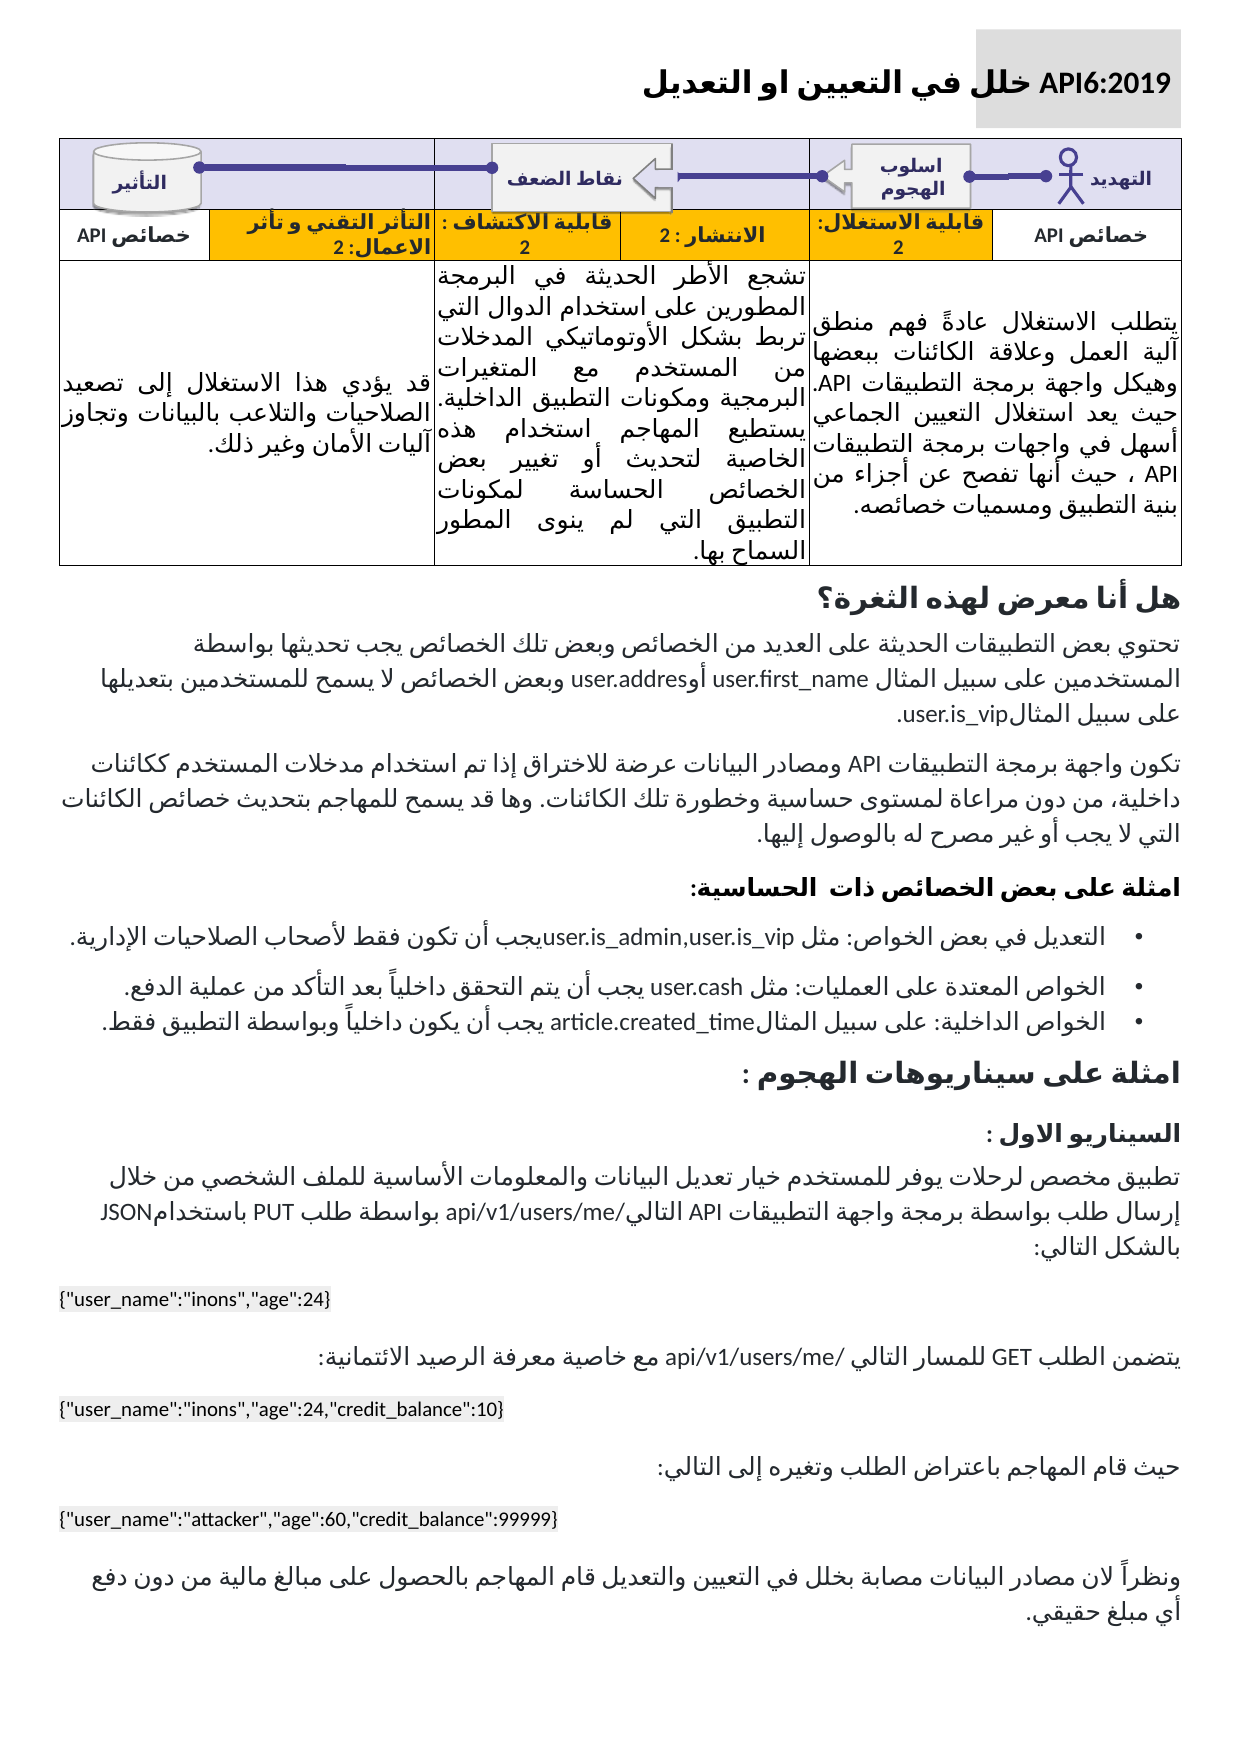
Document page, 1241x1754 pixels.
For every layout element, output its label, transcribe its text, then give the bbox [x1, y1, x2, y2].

subtitle السيناريو الاول : [59, 1118, 1181, 1149]
list الخواص المعتدة على العمليات: مثل user.cash يجب أن يتم التحقق داخلياً بعد التأكد من عملية الدفع. [59, 971, 1144, 1001]
table_cell الانتشار : 2 [621, 210, 809, 260]
table_cell تشجع الأطر الحديثة في البرمجة المطورين على استخدام الدوال التي تربط بشكل الأوتوماتيكي المدخلات من المستخدم مع المتغيرات البرمجية ومكونات التطبيق الداخلية. يستطيع المهاجم استخدام هذه الخاصية لتحديث أو تغيير بعض الخصائص الحساسة لمكونات التطبيق التي لم ينوى المطور السماح بها. [435, 261, 809, 565]
table_header [60, 139, 209, 209]
table_header [620, 139, 809, 173]
text تحتوي بعض التطبيقات الحديثة على العديد من الخصائص وبعض تلك الخصائص يجب تحديثها بواسطة المستخدمين على سبيل المثال user.first_name أوuser.addres وبعض الخصائص لا يسمح للمستخدمين بتعديلها على سبيل المثالuser.is_vip. [59, 628, 1181, 729]
subtitle امثلة على سيناريوهات الهجوم : [59, 1055, 1181, 1091]
table_header [435, 171, 491, 209]
table_header [972, 180, 992, 209]
table_cell يتطلب الاستغلال عادةً فهم منطق آلية العمل وعلاقة الكائنات ببعضها وهيكل واجهة برمجة التطبيقات API. حيث يعد استغلال التعيين الجماعي أسهل في واجهات برمجة التطبيقاتAPI ، حيث أنها تفصح عن أجزاء من بنية التطبيق ومسميات خصائصه. [810, 261, 1181, 565]
table_cell خصائص API [993, 210, 1181, 260]
table_cell قد يؤدي هذا الاستغلال إلى تصعيد الصلاحيات والتلاعب بالبيانات وتجاوز آليات الأمان وغير ذلك. [60, 261, 434, 565]
table_cell قابلية الاكتشاف : 2 [435, 210, 620, 260]
text تكون واجهة برمجة التطبيقات API ومصادر البيانات عرضة للاختراق إذا تم استخدام مدخلات المستخدم ككائنات داخلية، من دون مراعاة لمستوى حساسية وخطورة تلك الكائنات. وها قد يسمح للمهاجم بتحديث خصائص الكائنات التي لا يجب أو غير مصرح له بالوصول إليها. [59, 748, 1181, 848]
table_header [992, 139, 1181, 209]
table_cell قابلية الاستغلال: 2 [810, 210, 992, 260]
subtitle هل أنا معرض لهذه الثغرة؟ [59, 580, 1181, 616]
table_header [209, 139, 434, 165]
text {"user_name":"attacker","age":60,"credit_balance":99999} [59, 1506, 1181, 1532]
table_cell خصائص API [60, 210, 209, 260]
table_header [810, 179, 850, 209]
table_header [673, 179, 809, 209]
table_header [209, 171, 434, 209]
text ونظراً لان مصادر البيانات مصابة بخلل في التعيين والتعديل قام المهاجم بالحصول على مبالغ مالية من دون دفع أي مبلغ حقيقي. [59, 1561, 1181, 1627]
text يتضمن الطلب GET للمسار التالي /api/v1/users/me مع خاصية معرفة الرصيد الائتمانية: [59, 1341, 1181, 1372]
text {"user_name":"inons","age":24,"credit_balance":10} [59, 1396, 1181, 1422]
list الخواص الداخلية: على سبيل المثالarticle.created_time يجب أن يكون داخلياً وبواسطة التطبيق فقط. [59, 1006, 1144, 1036]
table_header [810, 139, 992, 174]
text تطبيق مخصص لرحلات يوفر للمستخدم خيار تعديل البيانات والمعلومات الأساسية للملف الشخصي من خلال إرسال طلب بواسطة برمجة واجهة التطبيقات API التالي/api/v1/users/me بواسطة طلب PUT باستخدامJSON بالشكل التالي: [59, 1161, 1181, 1262]
text {"user_name":"inons","age":24} [59, 1286, 1181, 1312]
table_header [435, 139, 620, 165]
list التعديل في بعض الخواص: مثل user.is_admin,user.is_vipيجب أن تكون فقط لأصحاب الصلاحيات الإدارية. [59, 921, 1144, 952]
table_header [201, 171, 209, 209]
table_cell التأثر التقني و تأثر الاعمال: 2 [210, 210, 434, 260]
text امثلة على بعض الخصائص ذات الحساسية: [59, 872, 1181, 902]
text حيث قام المهاجم باعتراض الطلب وتغيره إلى التالي: [59, 1451, 1181, 1482]
